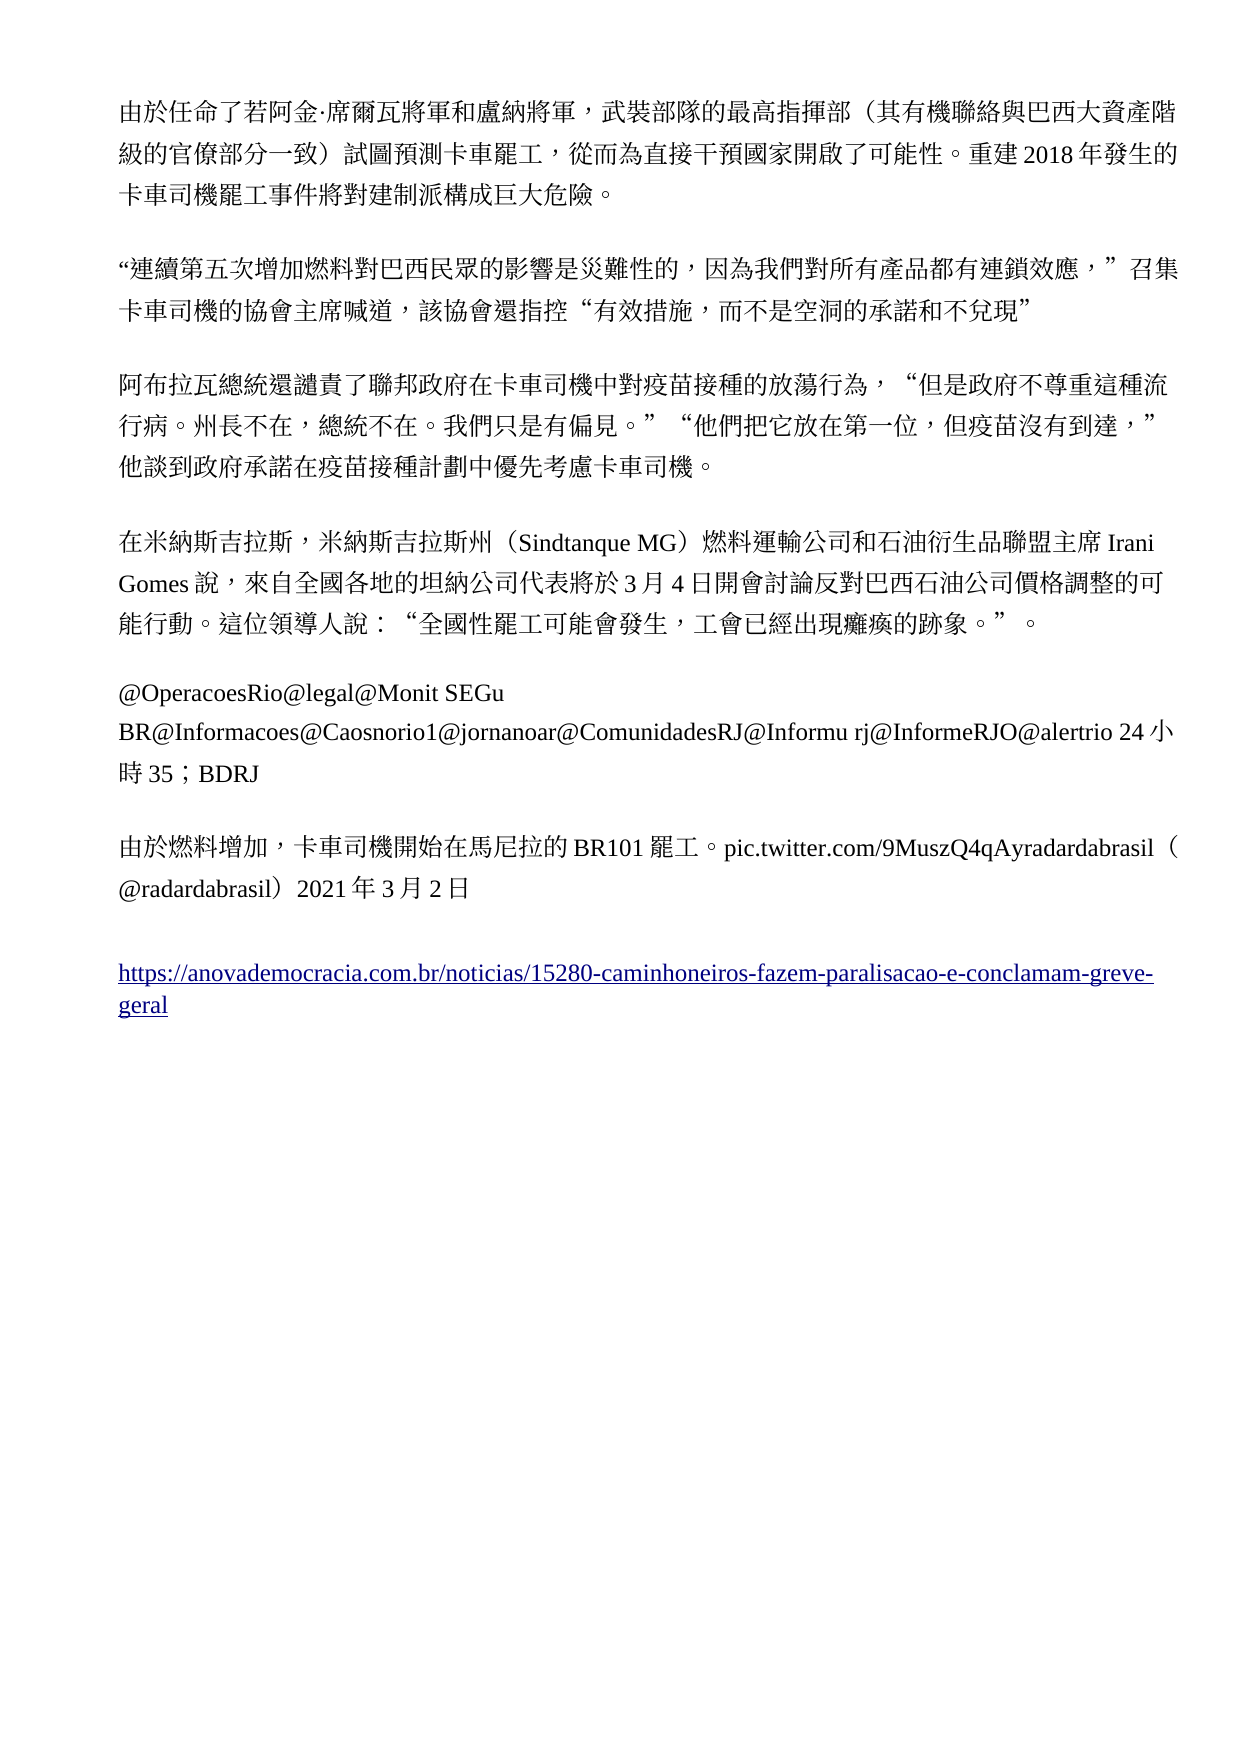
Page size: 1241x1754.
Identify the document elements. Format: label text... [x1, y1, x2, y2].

text https://anovademocracia.com.br/noticias/15280-caminhoneiros-fazem-paralisacao-e-conclamam-greve-geral [118, 924, 1181, 1019]
text 2021-03-02T17:23:30-03:00 加布裡埃爾·多斯桑托斯。 ['/images/0-2021/03/national/walking-1.webp'] 卡車司機在Itaborai時間附近的Nitero路上癱瘓。照片：複製品 來自全國各地的卡車司機宣佈舉行大罷工。導火索是燃油價格的新調整，特別是柴油價格，3月2日上漲了5%，這是不到三週內的第二個高點。 3月1日晚，在里約大都會地區的義大利尼特羅-馬尼拉高速公路上，卡車司機們把卡車停在一個停車點上，排起長隊向馬格e方向駛去。 公路上的司機在社交網路上報道了這一行為的嚴重性：“馬尼拉停車……想罷工！另一名囚犯說，“卡車司機在路邊停在馬尼拉。再來一次。” 在維斯帕西亞諾，在米納斯吉拉斯的大都市地區，大約100輛卡車停在BR-040公路的路肩，在511公里處，在裡貝德內維斯市的時間，在3月2日上午。 該類別抗議荒謬的燃料價格。我們的目標是降低價格，因為70%是獲得燃料和30%的卡車司機。如果你爆胎了，就完了。“你一分錢也掙不到，而且還要花錢去工作，”布魯諾·科斯塔說，他是米納斯法案的參與者之一。 在卡車司機的兩次抗議中，警察到那個地方鎮壓和恐嚇工人的鬥爭。 漲價 巴西石油公司將汽油價格提高了4.8%，每升0.12雷亞爾，因此每升2.60雷亞爾的汽油將出售給經銷商。柴油已經增加了5%，即每升0.13雷亞爾，並進行了重新調整。分銷商的價格為每升2.71雷亞爾。 卡車司機們並不否認即將到來的罷工：“我不會重複總統的話，但是‘結束了，夥計’。”別再賭了。現在是時候讓所有的工人，自由職業者和卡車司機再次走到一起了。我們將再次展示我們的實力，”巴西機動車駕駛員協會（Abrava）主席華萊士·蘭迪姆（Wallace Landim）說，他被稱為“哭泣的人”。 分數之間的鬥爭暴露了政府面對即將癱瘓的脆弱性。 這位高管強調，儘管巴西石油公司（Petrobras）總裁羅伯託•卡斯特羅•布蘭科（Roberto Castello Branco）仍然主張公司的價格政策：“價格既不貴也不便宜，價格是市場價格。”。如果巴西想成為一個市場經濟體，就必須有市場價格。低於市場價格有很多後果，有些是不可預見的，有些是可預測的，但總是負面的，”這位官員說。 正如卡斯特羅·布蘭科（Castelo Branco）一樣，以保羅·蓋德斯（Paulo Guedes）為首的政府經濟部門的成員也為定價政策辯護。這一立場與卡車司機的利益形成了直接對比，他們為巴西的現實尋求更實惠的價格，而不是與國際市場相匹配的價格。 由於任命了若阿金·席爾瓦將軍和盧納將軍，武裝部隊的最高指揮部（其有機聯絡與巴西大資產階級的官僚部分一致）試圖預測卡車罷工，從而為直接干預國家開啟了可能性。重建2018年發生的卡車司機罷工事件將對建制派構成巨大危險。 “連續第五次增加燃料對巴西民眾的影響是災難性的，因為我們對所有產品都有連鎖效應，”召集卡車司機的協會主席喊道，該協會還指控“有效措施，而不是空洞的承諾和不兌現” 阿布拉瓦總統還譴責了聯邦政府在卡車司機中對疫苗接種的放蕩行為，“但是政府不尊重這種流行病。州長不在，總統不在。我們只是有偏見。”“他們把它放在第一位，但疫苗沒有到達，”他談到政府承諾在疫苗接種計劃中優先考慮卡車司機。 在米納斯吉拉斯，米納斯吉拉斯州（Sindtanque MG）燃料運輸公司和石油衍生品聯盟主席Irani Gomes說，來自全國各地的坦納公司代表將於3月4日開會討論反對巴西石油公司價格調整的可能行動。這位領導人說：“全國性罷工可能會發生，工會已經出現癱瘓的跡象。”。 @OperacoesRio@legal@Monit SEGu BR@Informacoes@Caosnorio1@jornanoar@ComunidadesRJ@Informu rj@InformeRJO@alertrio 24小時35；BDRJ 由於燃料增加，卡車司機開始在馬尼拉的BR101罷工。pic.twitter.com/9MuszQ4qAyradardabrasil（@radardabrasil）2021年3月2日 [118, 59, 1181, 905]
